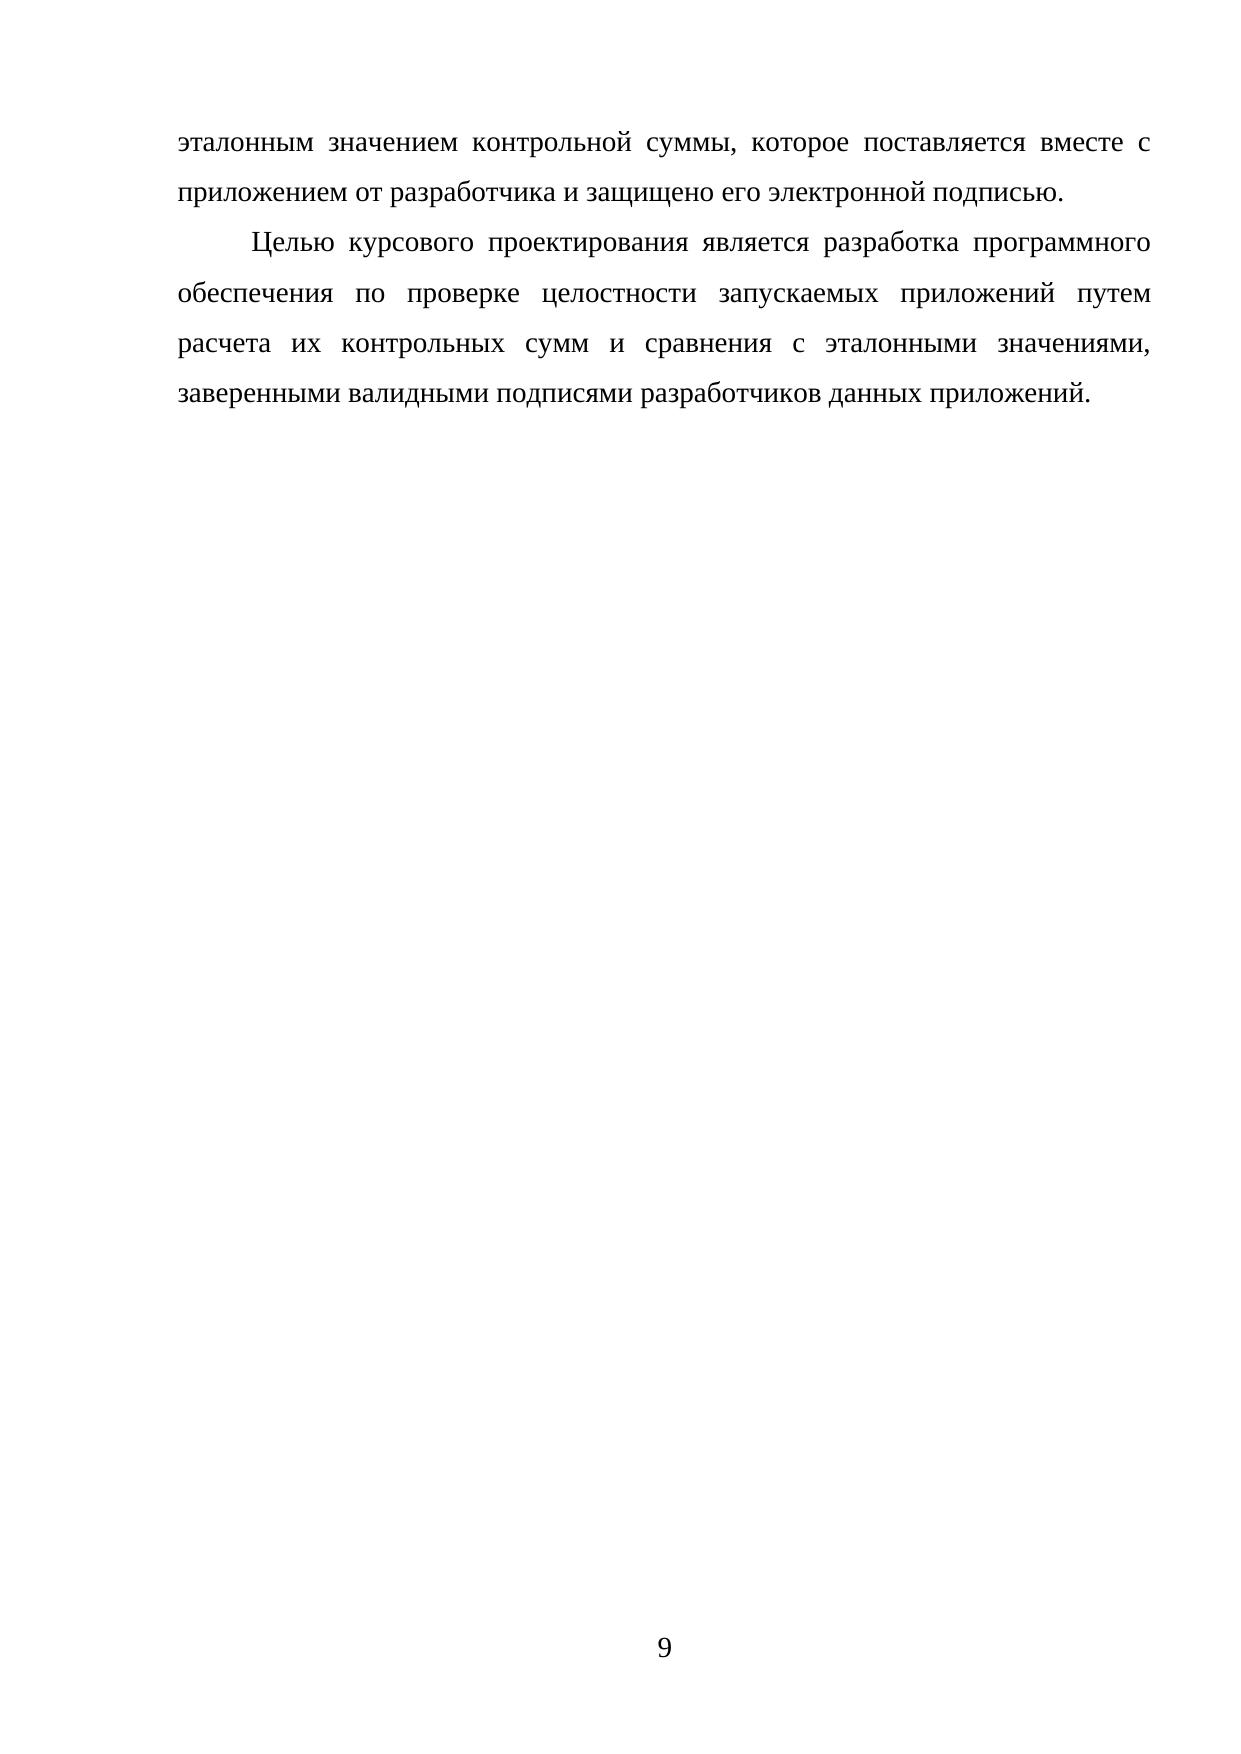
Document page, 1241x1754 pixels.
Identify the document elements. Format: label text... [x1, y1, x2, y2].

text Целью курсового проектирования является разработка программного обеспечения по проверке целостности запускаемых приложений путем расчета их контрольных сумм и сравнения с эталонными значениями, заверенными валидными подписями разработчиков данных приложений. [177, 224, 1152, 409]
text эталонным значением контрольной суммы, которое поставляется вместе с приложением от разработчика и защищено его электронной подписью. [177, 124, 1152, 208]
